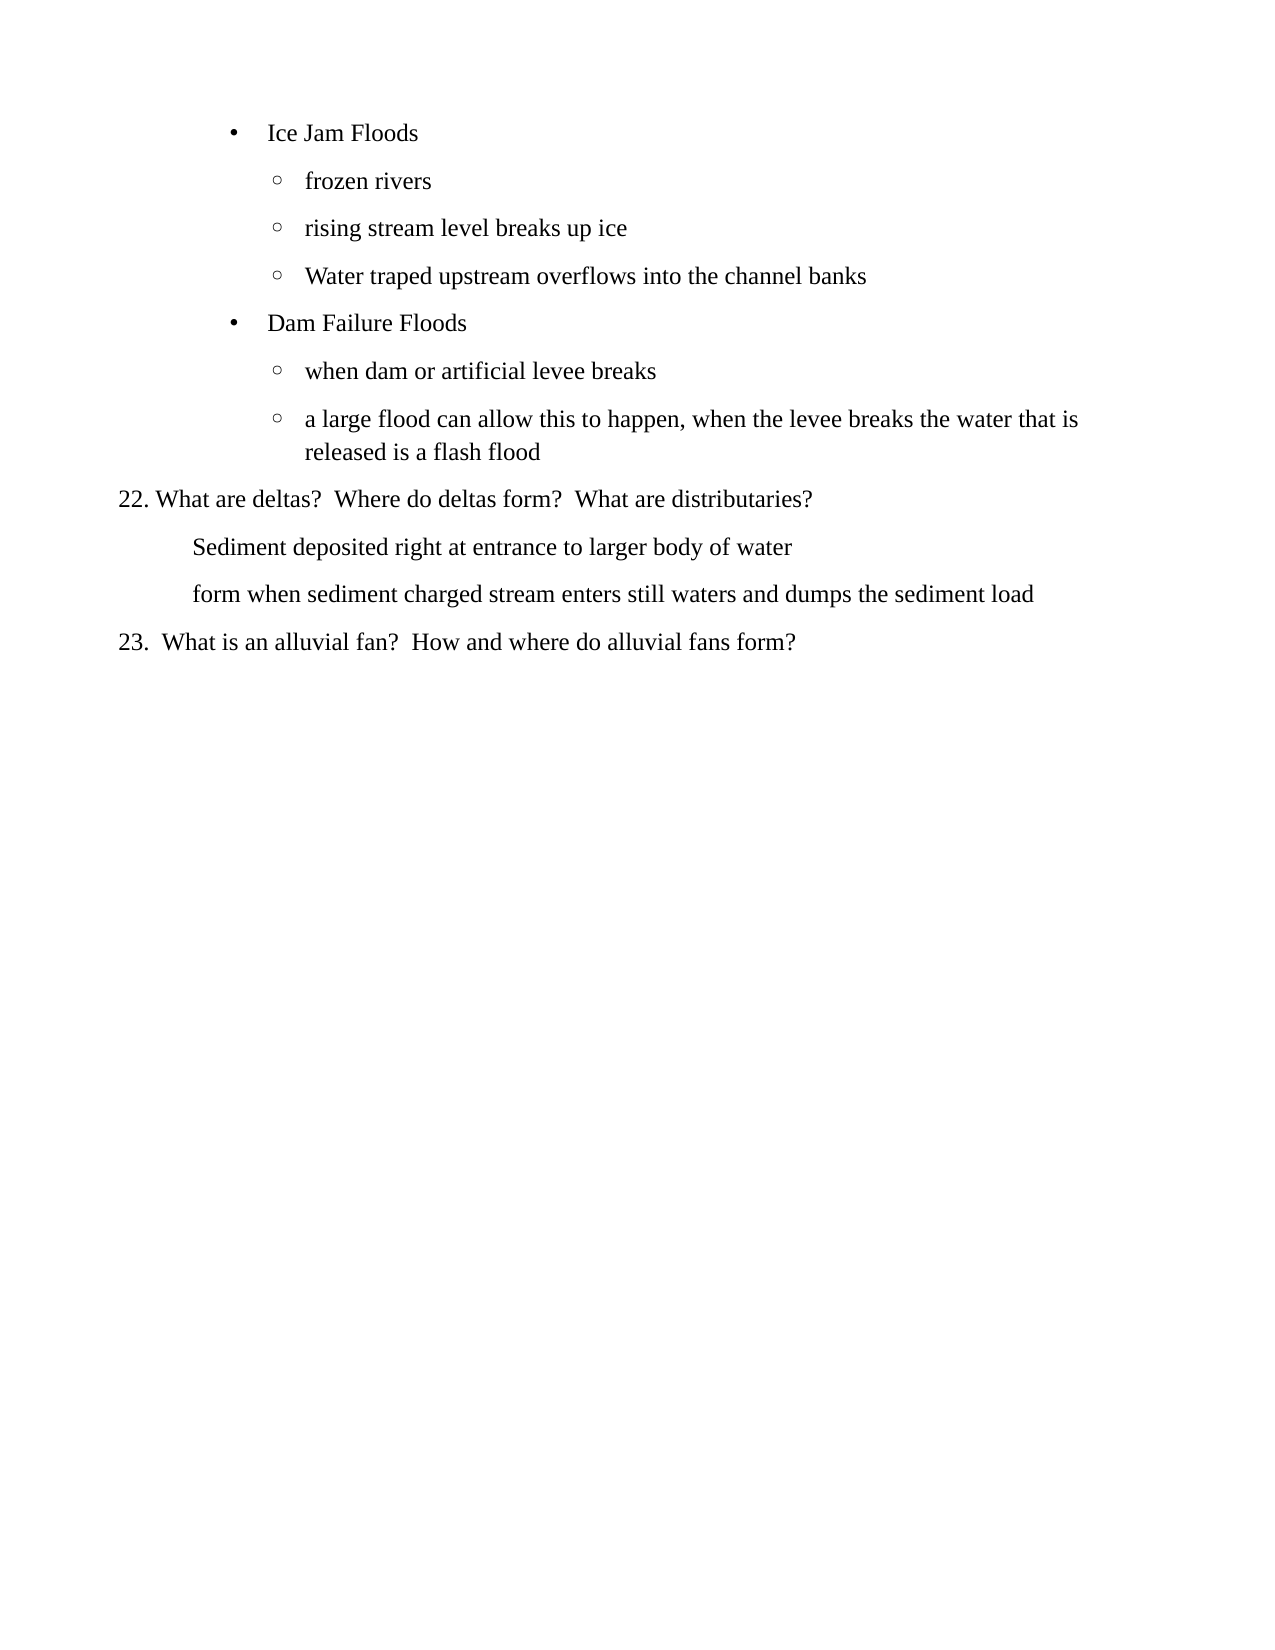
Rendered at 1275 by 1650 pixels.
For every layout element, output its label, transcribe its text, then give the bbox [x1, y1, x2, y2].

list frozen rivers [267, 166, 1157, 194]
list when dam or artificial levee breaks [267, 356, 1157, 385]
list Water traped upstream overflows into the channel banks [267, 261, 1157, 290]
text form when sediment charged stream enters still waters and dumps the sediment load [192, 579, 1157, 608]
list Ice Jam Floods [229, 118, 1157, 147]
text 22. What are deltas? Where do deltas form? What are distributaries? [118, 484, 1157, 513]
list a large flood can allow this to happen, when the levee breaks the water that is released is a flash flood [267, 404, 1157, 466]
text Sediment deposited right at entrance to larger body of water [192, 532, 1157, 561]
text 23. What is an alluvial fan? How and where do alluvial fans form? [118, 627, 1157, 656]
list rising stream level breaks up ice [267, 213, 1157, 242]
list Dam Failure Floods [229, 308, 1157, 337]
